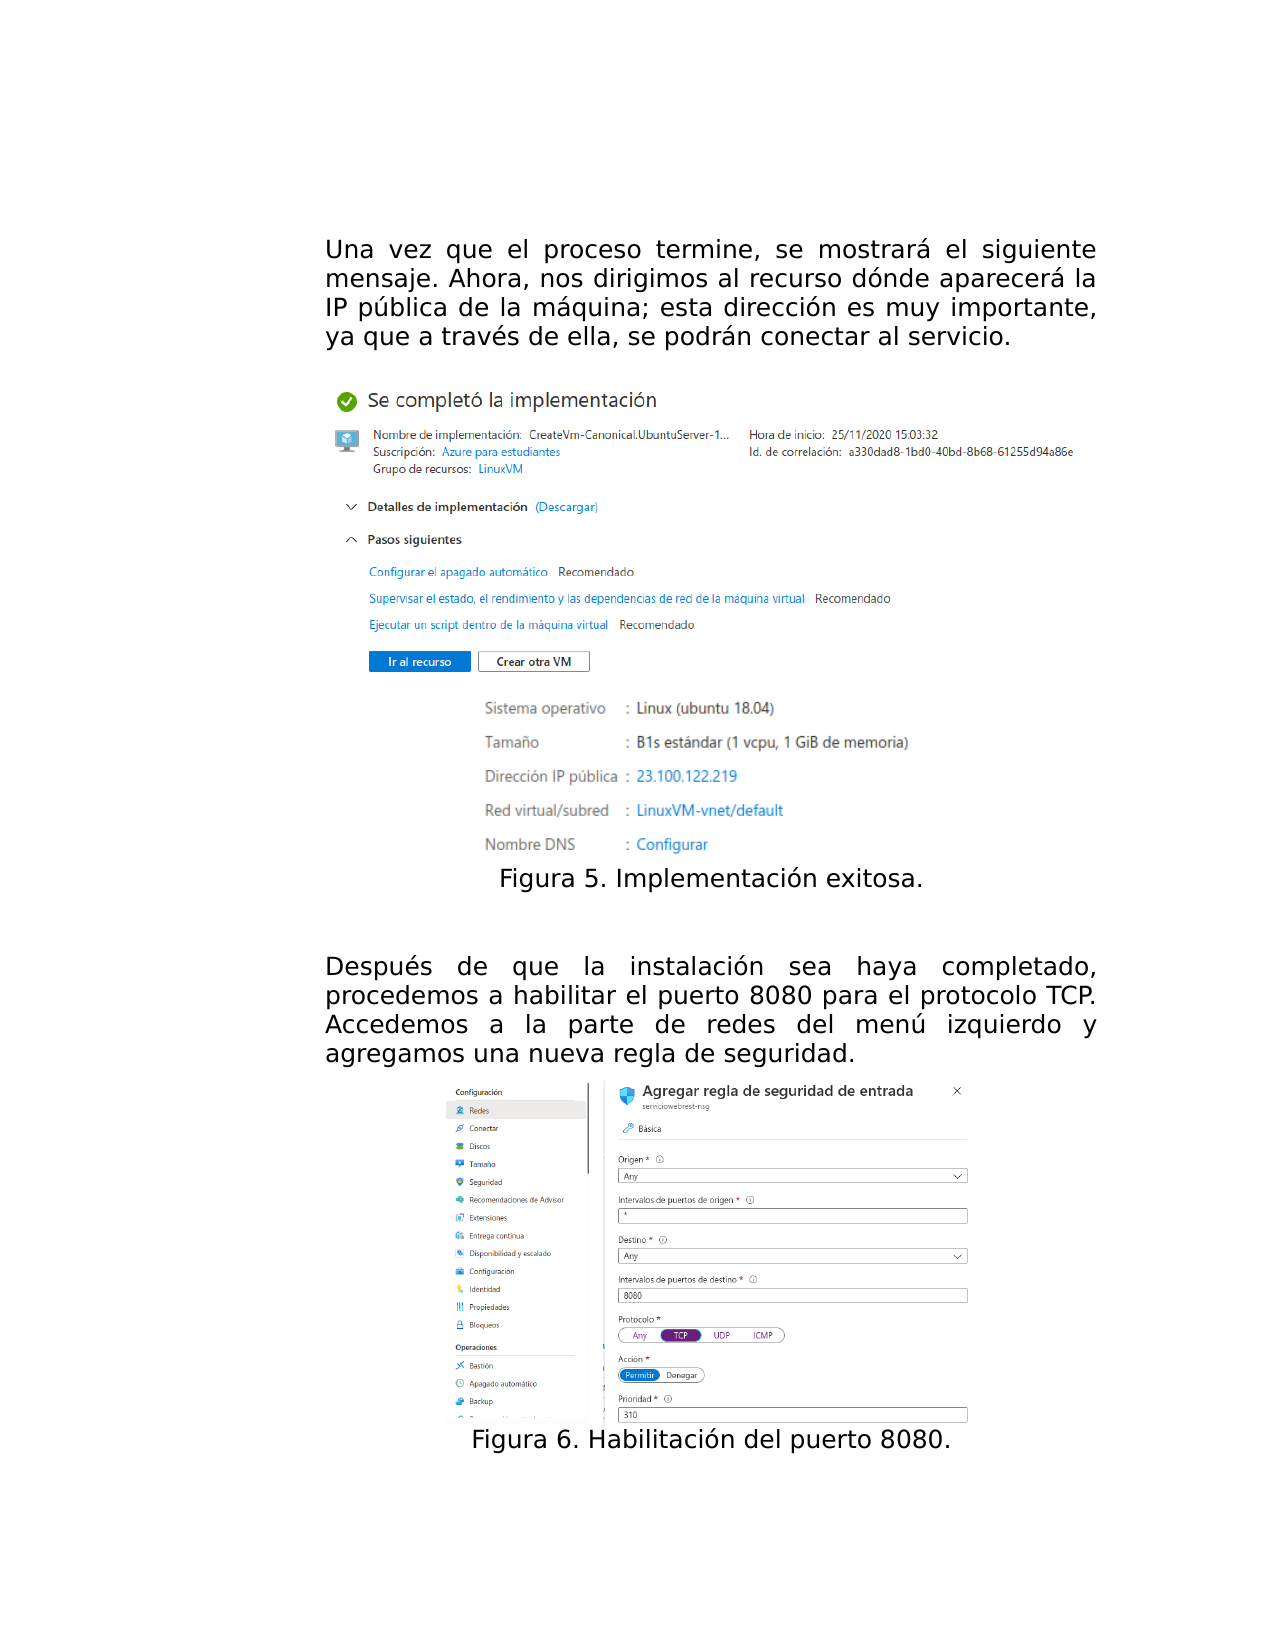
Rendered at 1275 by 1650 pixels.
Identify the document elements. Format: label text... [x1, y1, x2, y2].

text Figura 5. Implementación exitosa. [325, 352, 1098, 893]
text Una vez que el proceso termine, se mostrará el siguiente mensaje. Ahora, nos dirigimos al recurso dónde aparecerá la IP pública de la máquina; esta dirección es muy importante, ya que a través de ella, se podrán conectar al servicio. [325, 235, 1098, 352]
picture [769, 686, 958, 825]
picture [321, 375, 811, 685]
text Figura 6. Habilitación del puerto 8080. [325, 1068, 1098, 1455]
text Después de que la instalación sea haya completado, procedemos a habilitar el puerto 8080 para el protocolo TCP. Accedemos a la parte de redes del menú izquierdo y agregamos una nueva regla de seguridad. [325, 952, 1098, 1068]
picture [446, 1083, 456, 1424]
